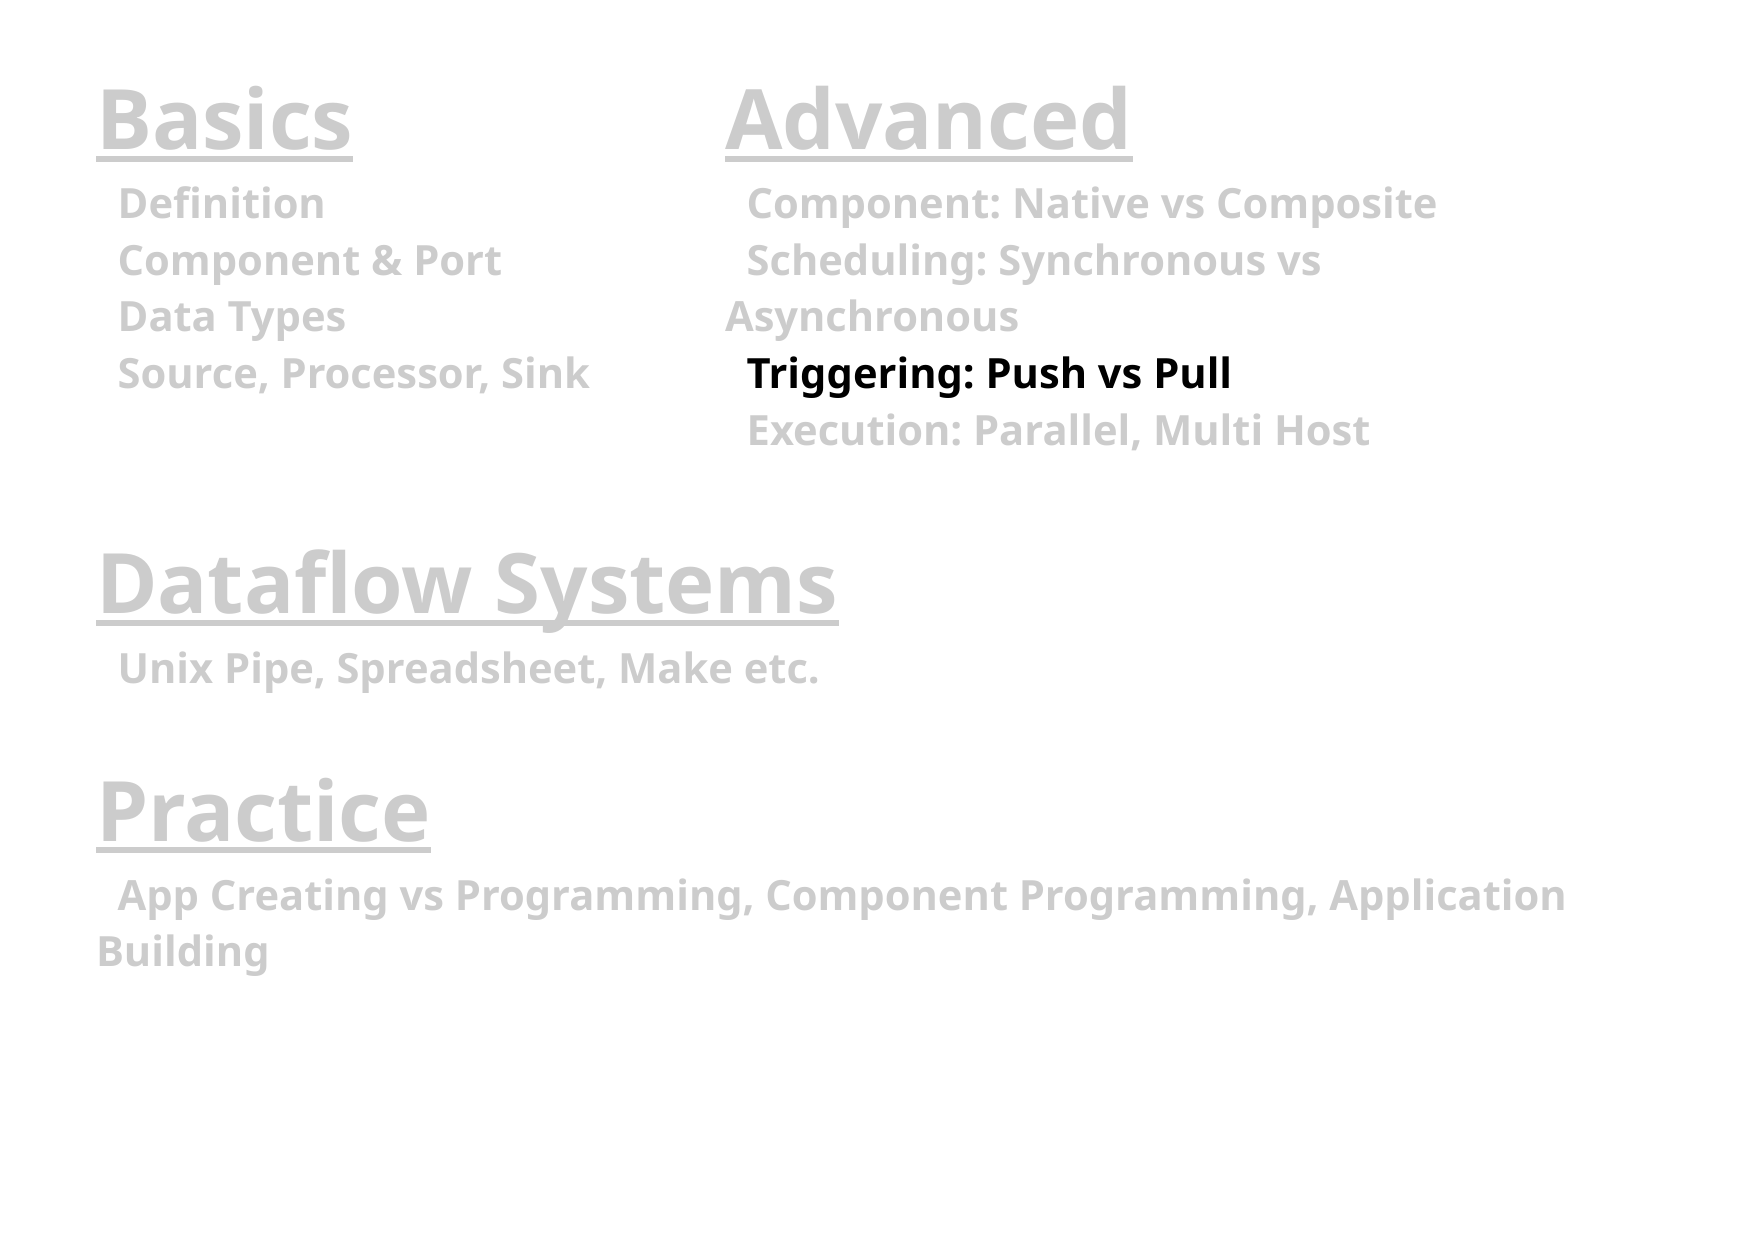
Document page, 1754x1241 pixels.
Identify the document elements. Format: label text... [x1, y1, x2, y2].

text Unix Pipe, Spreadsheet, Make etc. [96, 638, 1699, 695]
table_header Advanced [725, 60, 1613, 174]
text Dataflow Systems [96, 525, 1699, 638]
text Practice [96, 695, 1699, 866]
text App Creating vs Programming, Component Programming, Application Building [96, 866, 1699, 979]
table_cell Component: Native vs Composite Scheduling: Synchronous vs Asynchronous Triggering: Push vs Pull Execution: Parallel, Multi Host [725, 174, 1613, 468]
table_cell Definition Component & Port Data Types Source, Processor, Sink [96, 174, 725, 468]
table_header Basics [96, 60, 725, 174]
